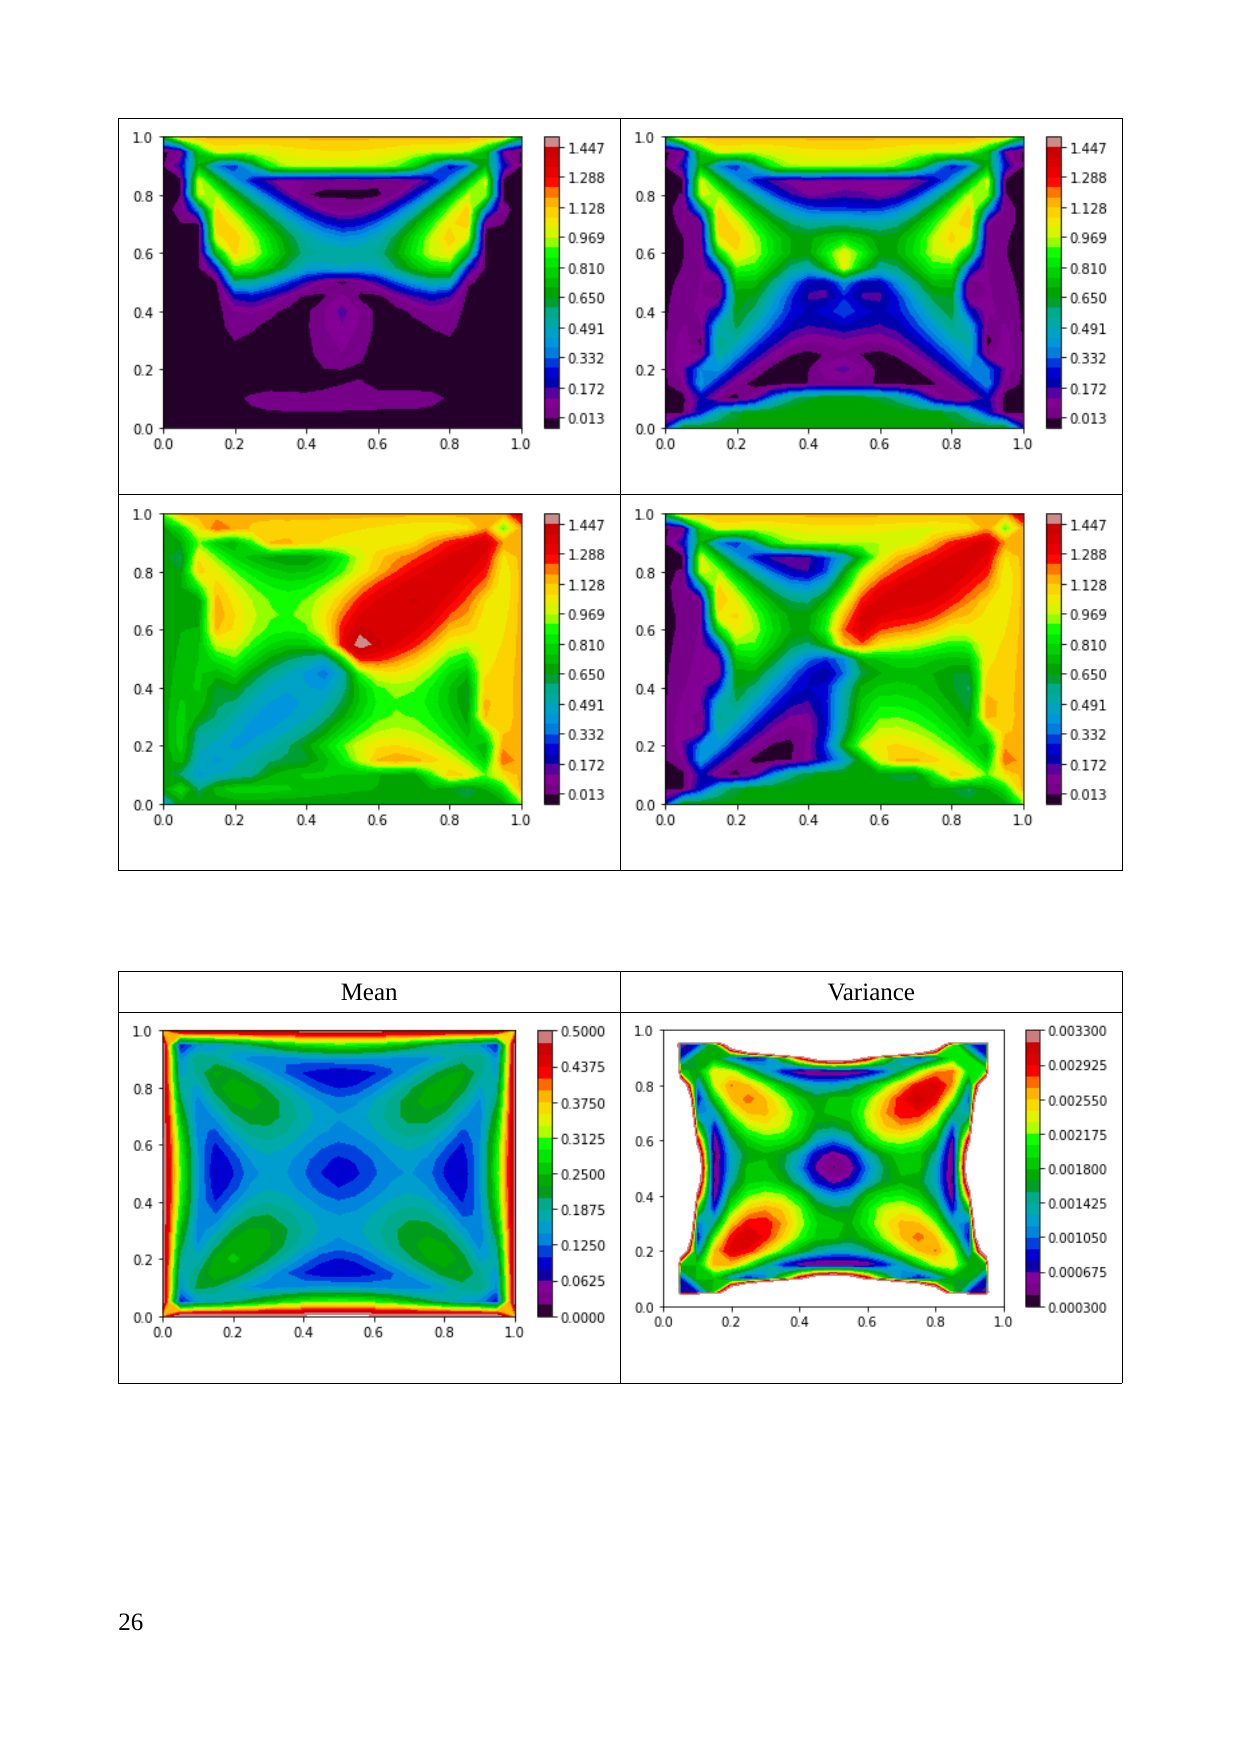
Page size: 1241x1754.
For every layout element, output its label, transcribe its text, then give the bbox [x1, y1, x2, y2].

picture [625, 500, 1117, 836]
picture [123, 500, 615, 836]
table_header [621, 119, 1122, 494]
table_header [119, 119, 620, 494]
table_cell [621, 1013, 1122, 1382]
table_header Mean [119, 972, 620, 1012]
table_cell [621, 495, 1122, 870]
picture [625, 1017, 1117, 1337]
picture [625, 123, 1117, 460]
table_cell [119, 1013, 620, 1382]
table_header Variance [621, 972, 1122, 1012]
table_cell [119, 495, 620, 870]
picture [123, 1017, 615, 1348]
picture [123, 123, 615, 460]
